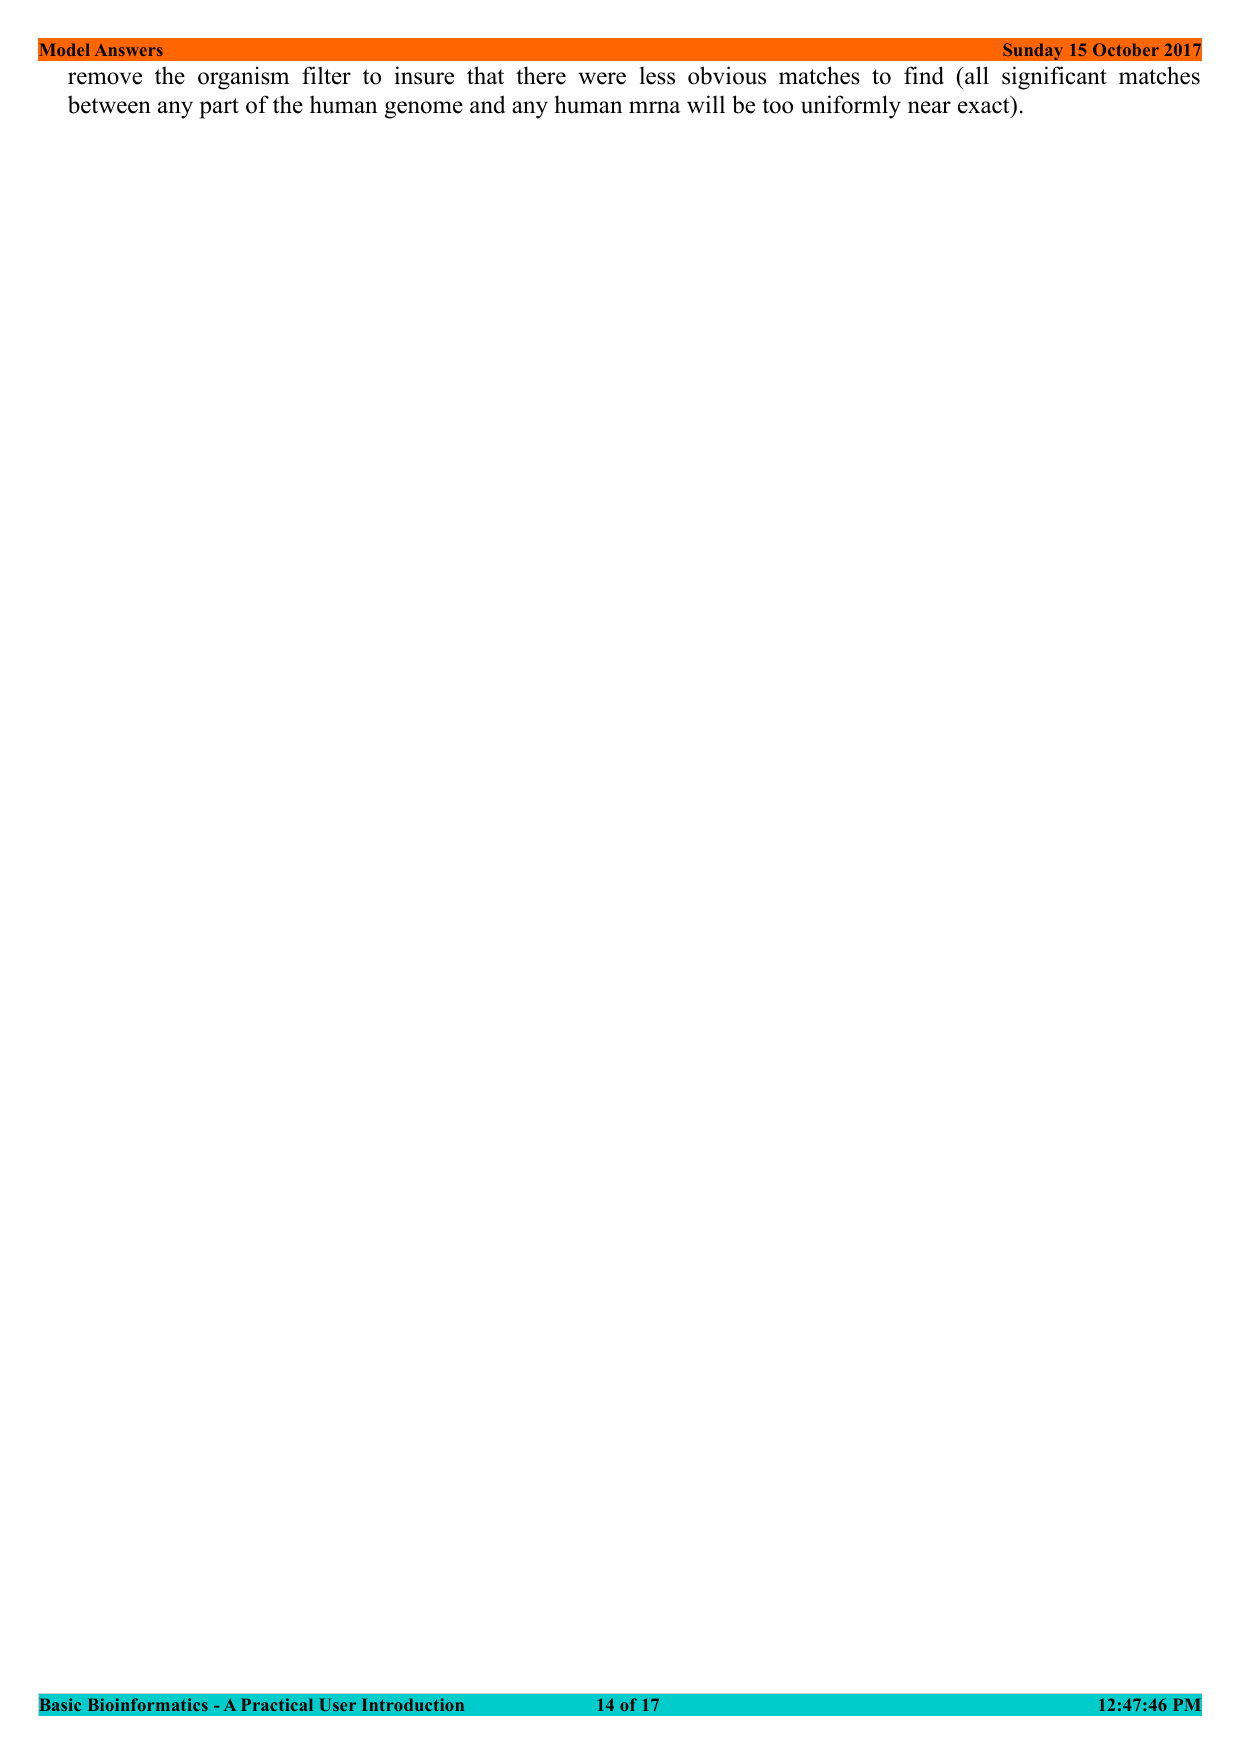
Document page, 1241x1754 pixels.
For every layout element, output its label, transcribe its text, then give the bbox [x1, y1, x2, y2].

text remove the organism filter to insure that there were less obvious matches to find (all significant matches between any part of the human genome and any human mrna will be too uniformly near exact). [68, 61, 1202, 119]
